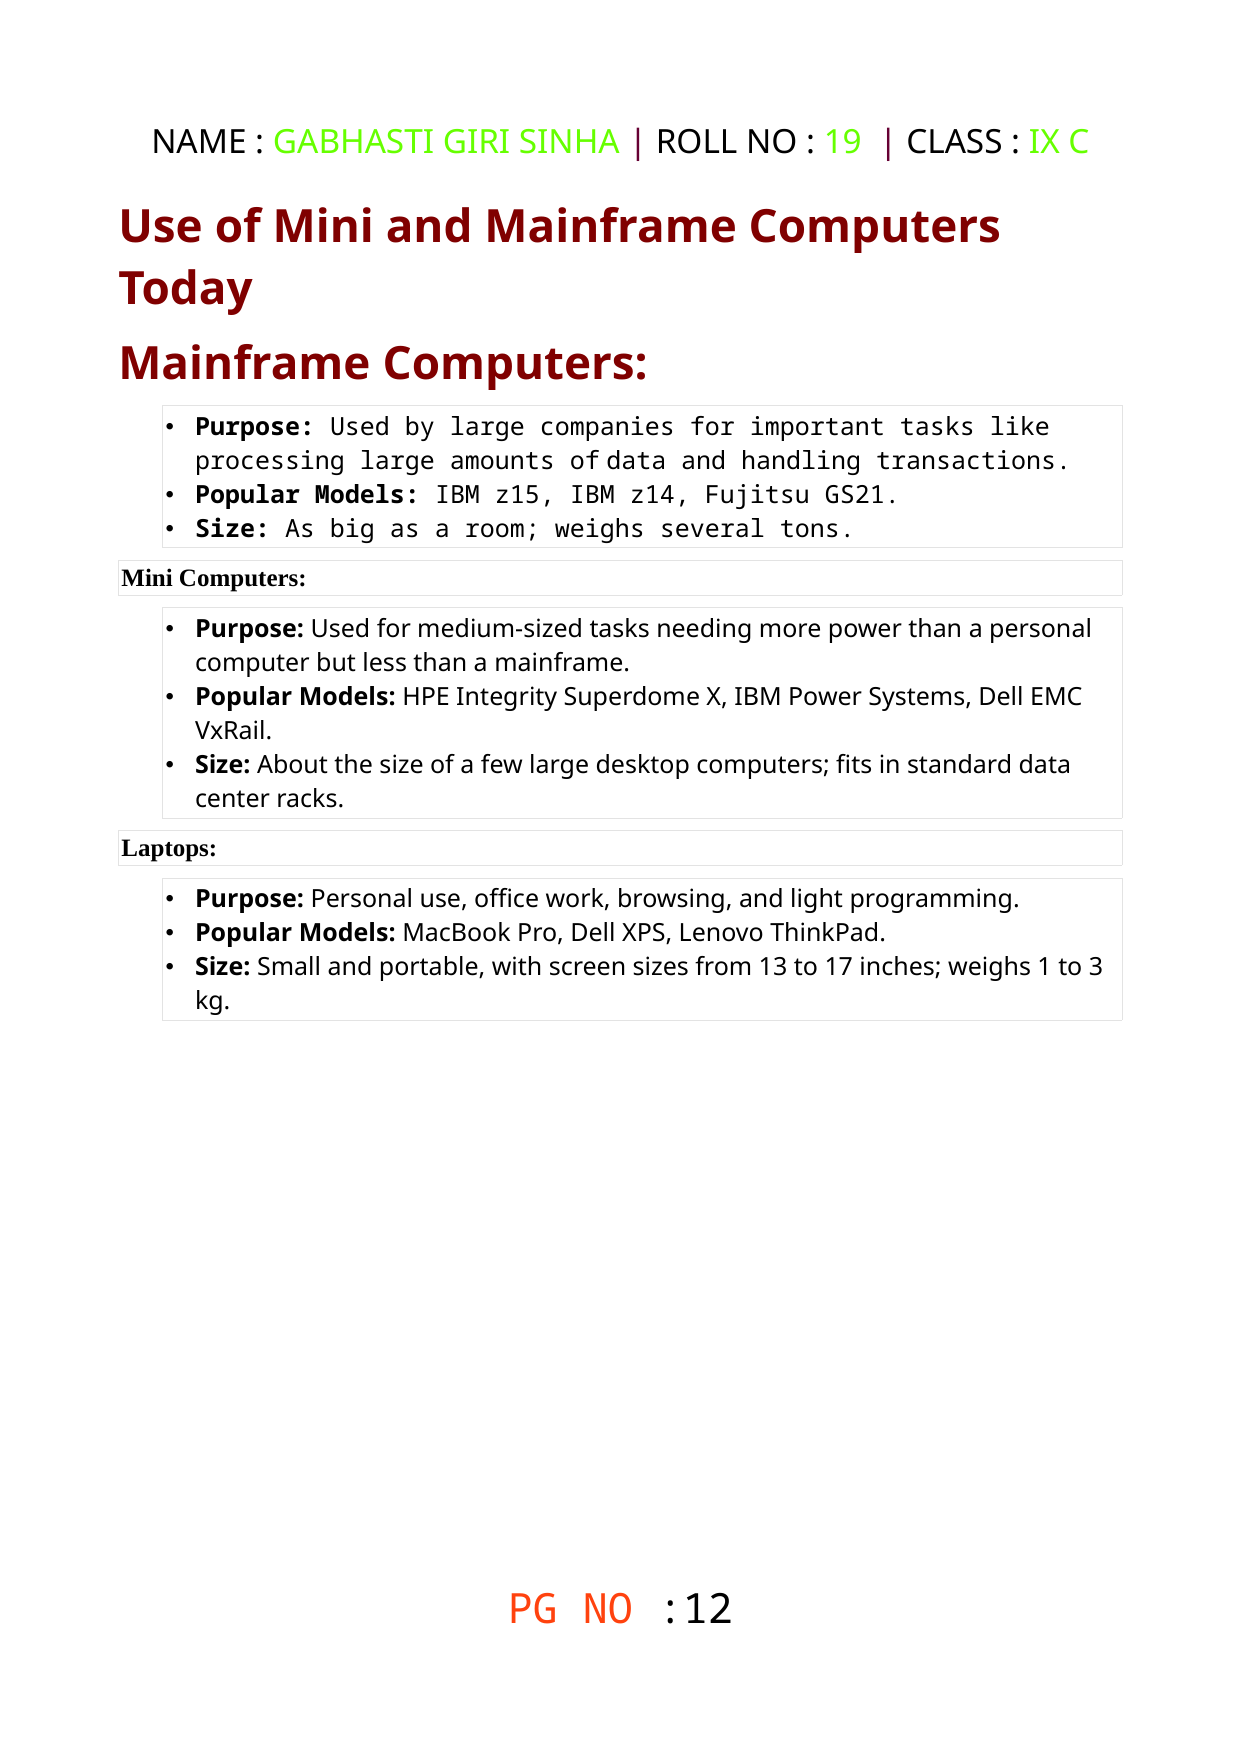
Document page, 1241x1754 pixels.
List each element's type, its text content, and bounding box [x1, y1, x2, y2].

list Popular Models: IBM z15, IBM z14, Fujitsu GS21. [163, 473, 1122, 507]
list Popular Models: HPE Integrity Superdome X, IBM Power Systems, Dell EMC VxRail. [163, 675, 1122, 743]
list Size: As big as a room; weighs several tons. [163, 507, 1122, 547]
subtitle Use of Mini and Mainframe Computers Today [118, 193, 1122, 318]
text Laptops: [119, 831, 1122, 865]
list Popular Models: MacBook Pro, Dell XPS, Lenovo ThinkPad. [163, 912, 1122, 946]
list Purpose: Personal use, office work, browsing, and light programming. [163, 879, 1122, 912]
list Size: About the size of a few large desktop computers; fits in standard data center racks. [163, 743, 1122, 818]
list Size: Small and portable, with screen sizes from 13 to 17 inches; weighs 1 to 3 kg. [163, 946, 1122, 1020]
list Purpose: Used by large companies for important tasks like processing large amounts of data and handling transactions. [163, 406, 1122, 473]
text Mainframe Computers: [118, 330, 1122, 393]
text Mini Computers: [119, 561, 1122, 595]
list Purpose: Used for medium-sized tasks needing more power than a personal computer but less than a mainframe. [163, 608, 1122, 675]
